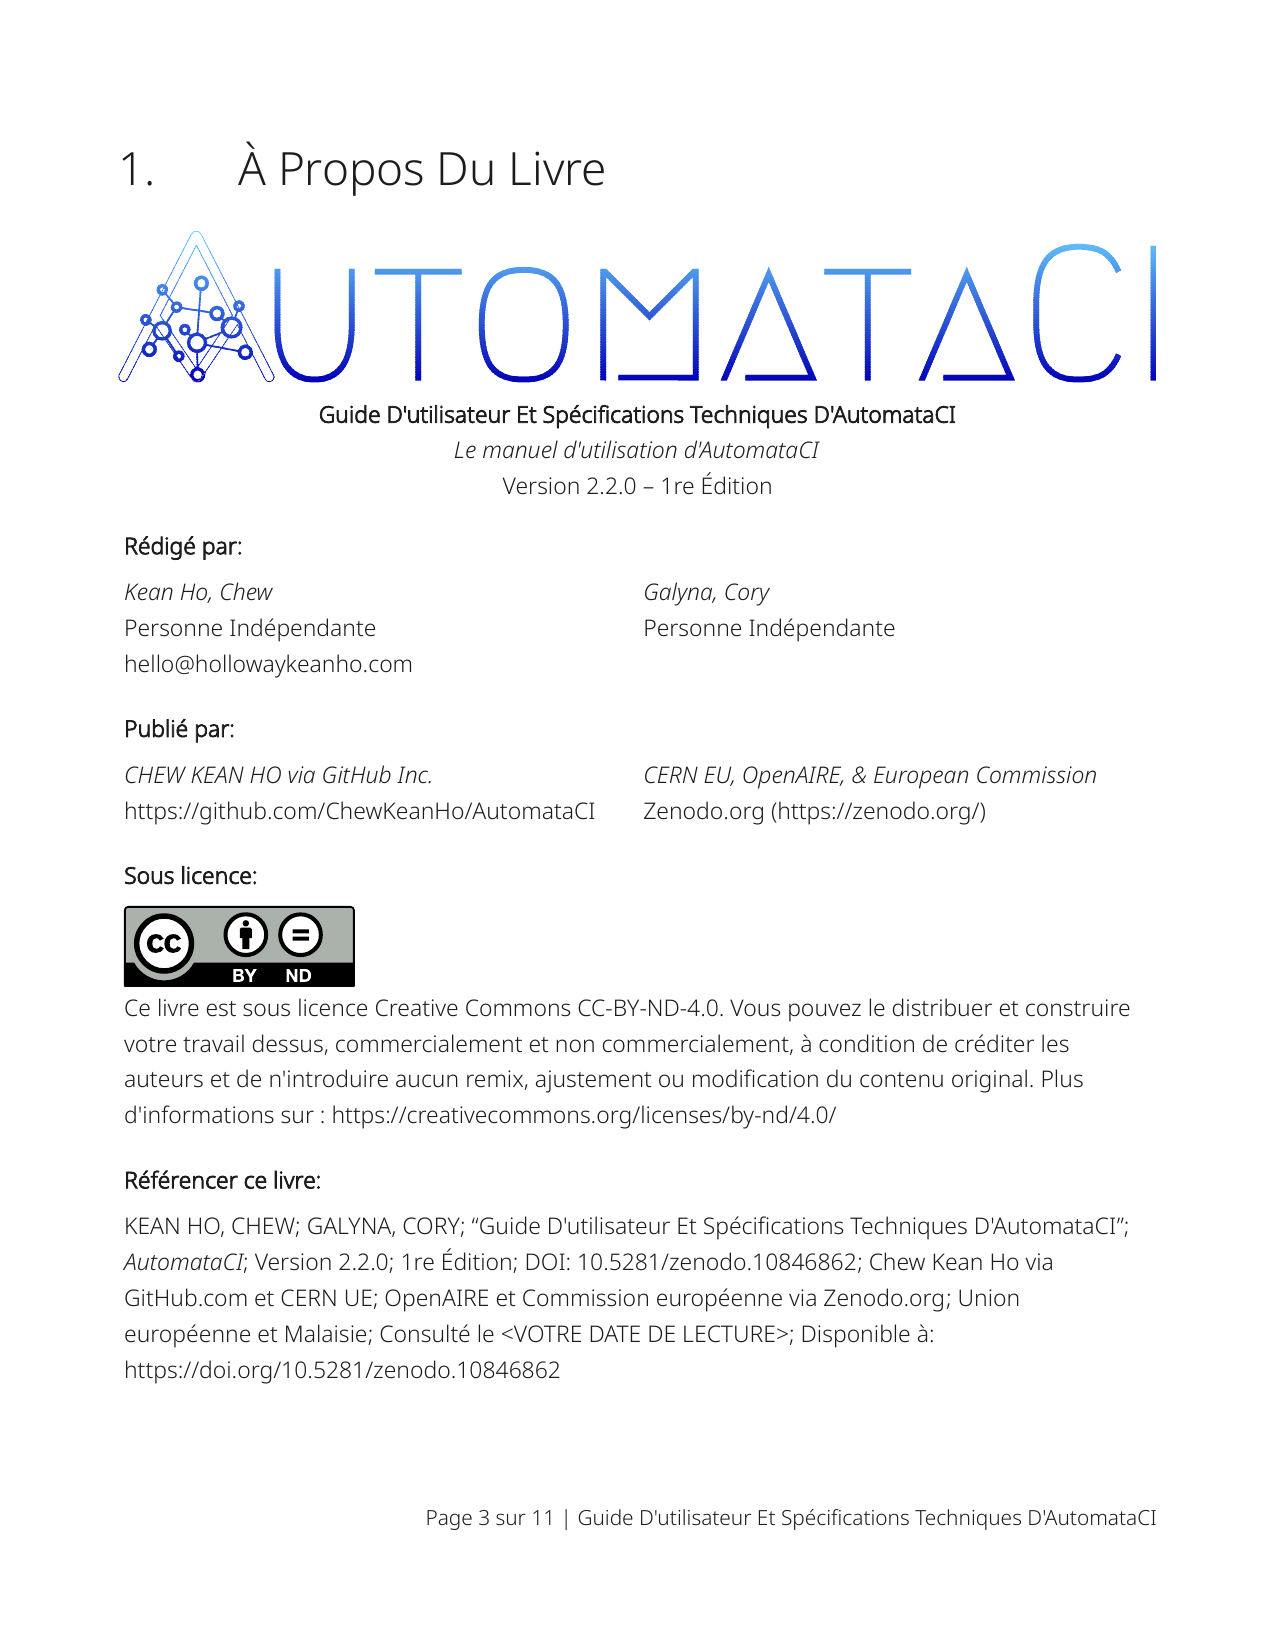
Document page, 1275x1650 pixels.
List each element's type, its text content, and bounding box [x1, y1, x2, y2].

table_cell [118, 836, 1157, 853]
subtitle À Propos Du Livre [118, 136, 1157, 198]
table_cell Référencer ce livre: [118, 1158, 1157, 1204]
table_cell Ce livre est sous licence Creative Commons CC-BY-ND-4.0. Vous pouvez le distribuer et construire votre travail dessus, commercialement et non commercialement, à condition de créditer les auteurs et de n'introduire aucun remix, ajustement ou modification du contenu original. Plus d'informations sur : https://creativecommons.org/licenses/by-nd/4.0/ [118, 900, 1157, 1140]
table_cell Kean Ho, Chew Personne Indépendante hello@hollowaykeanho.com [118, 570, 637, 689]
text Guide D'utilisateur Et Spécifications Techniques D'AutomataCI [118, 398, 1157, 429]
table_cell Sous licence: [118, 854, 1157, 900]
table_cell Galyna, Cory Personne Indépendante [638, 570, 1157, 689]
table_cell [118, 1140, 1157, 1158]
table_cell CHEW KEAN HO via GitHub Inc. https://github.com/ChewKeanHo/AutomataCI [118, 753, 637, 836]
table_cell [118, 689, 1157, 707]
table_header [118, 506, 1157, 524]
table_cell KEAN HO, CHEW; GALYNA, CORY; “Guide D'utilisateur Et Spécifications Techniques D'AutomataCI”; AutomataCI; Version 2.2.0; 1re Édition; DOI: 10.5281/zenodo.10846862; Chew Kean Ho via GitHub.com et CERN UE; OpenAIRE et Commission européenne via Zenodo.org; Union européenne et Malaisie; Consulté le <VOTRE DATE DE LECTURE>; Disponible à: https://doi.org/10.5281/zenodo.10846862 [118, 1205, 1157, 1402]
table_cell CERN EU, OpenAIRE, & European Commission Zenodo.org (https://zenodo.org/) [638, 753, 1157, 836]
table_cell Publié par: [118, 707, 1157, 753]
table_cell Rédigé par: [118, 524, 1157, 570]
text Le manuel d'utilisation d'AutomataCI [118, 434, 1157, 465]
text Version 2.2.0 – 1re Édition [118, 470, 1157, 501]
